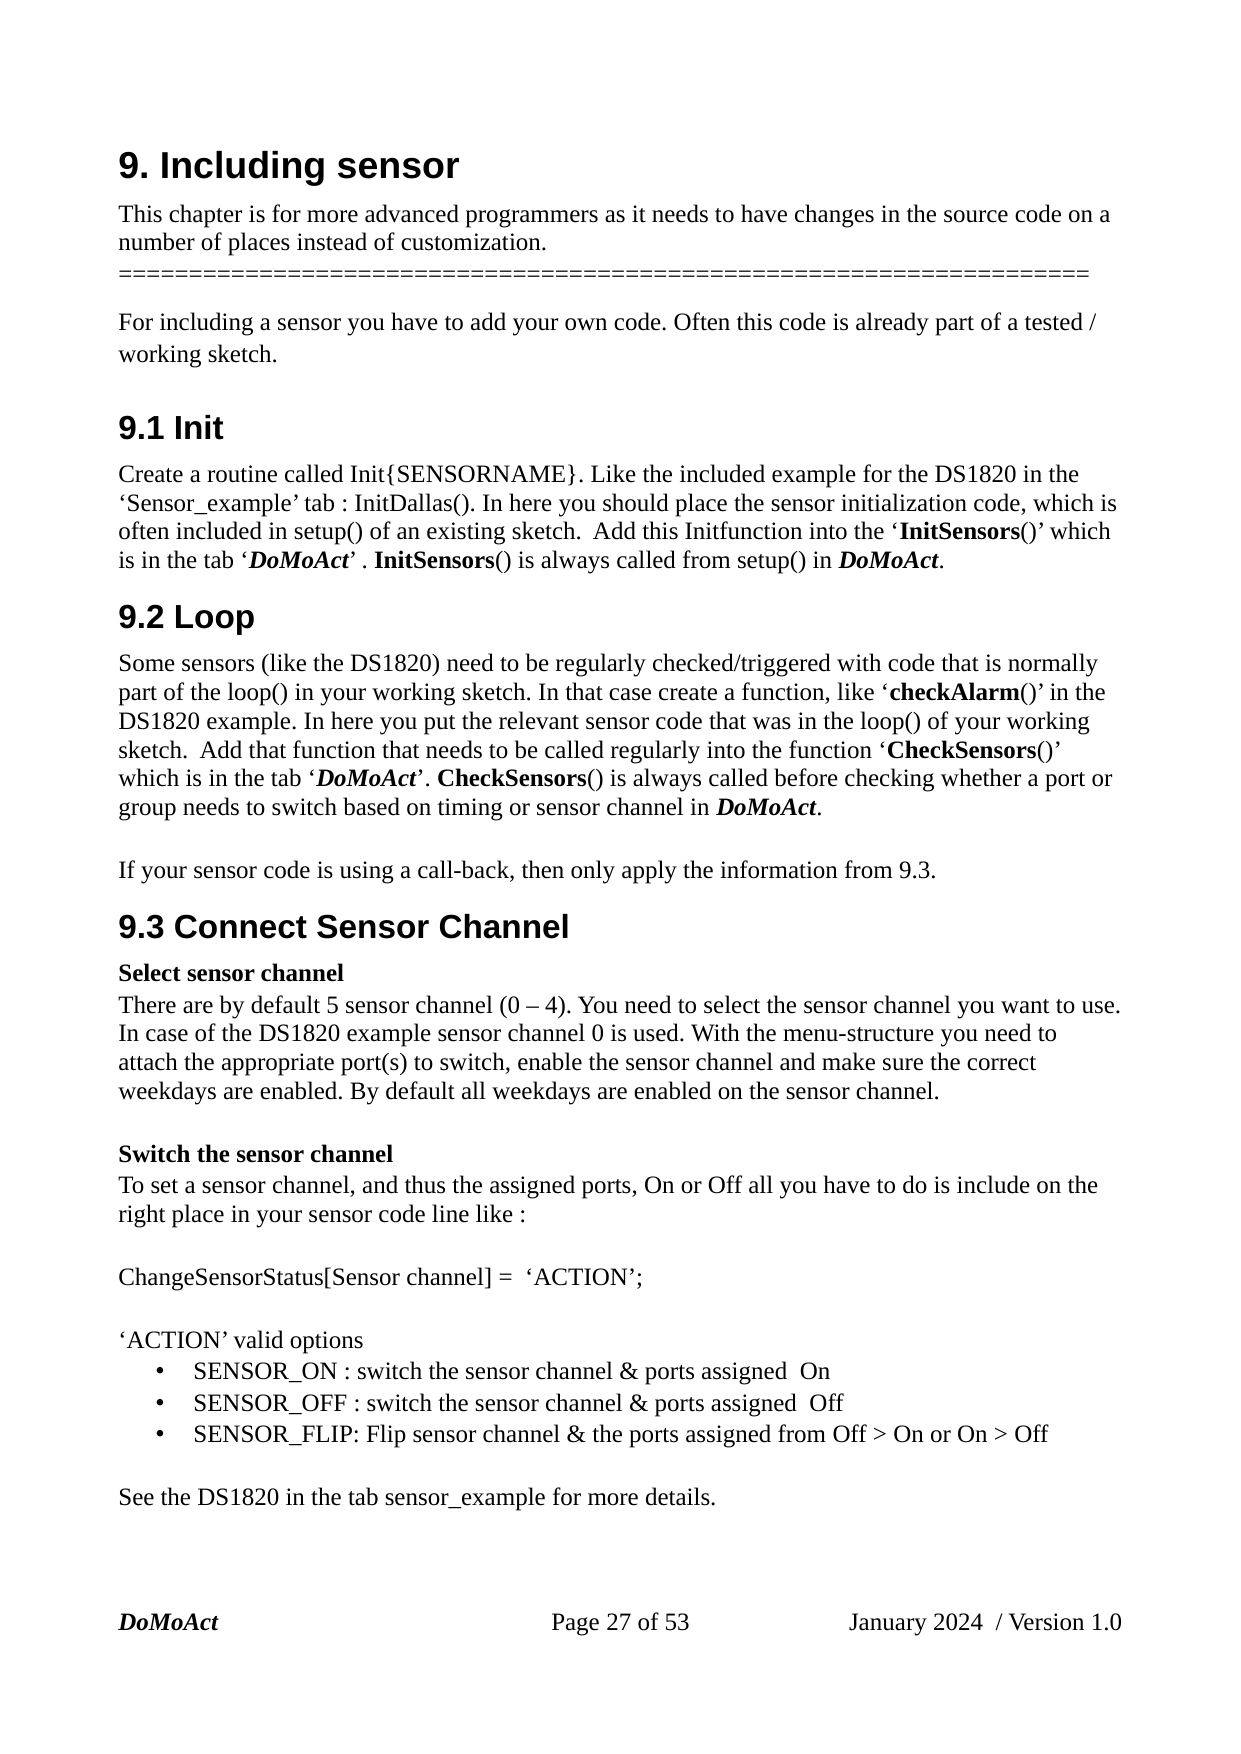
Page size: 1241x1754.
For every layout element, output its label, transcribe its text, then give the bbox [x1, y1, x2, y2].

text ‘ACTION’ valid options [118, 1325, 1122, 1354]
text There are by default 5 sensor channel (0 – 4). You need to select the sensor channel you want to use. In case of the DS1820 example sensor channel 0 is used. With the menu-structure you need to attach the appropriate port(s) to switch, enable the sensor channel and make sure the correct weekdays are enabled. By default all weekdays are enabled on the sensor channel. [118, 990, 1122, 1105]
list SENSOR_FLIP: Flip sensor channel & the ports assigned from Off > On or On > Off [156, 1419, 1122, 1448]
text ChangeSensorStatus[Sensor channel] = ‘ACTION’; [118, 1262, 1122, 1291]
text Some sensors (like the DS1820) need to be regularly checked/triggered with code that is normally part of the loop() in your working sketch. In that case create a function, like ‘checkAlarm()’ in the DS1820 example. In here you put the relevant sensor code that was in the loop() of your working sketch. Add that function that needs to be called regularly into the function ‘CheckSensors()’ which is in the tab ‘DoMoAct’. CheckSensors() is always called before checking whether a port or group needs to switch based on timing or sensor channel in DoMoAct. [118, 648, 1122, 821]
text Select sensor channel [118, 958, 1122, 987]
text This chapter is for more advanced programmers as it needs to have changes in the source code on a number of places instead of customization. [118, 199, 1122, 256]
text ===================================================================== [118, 259, 1122, 288]
subtitle 9.1 Init [118, 408, 1122, 446]
subtitle 9.3 Connect Sensor Channel [118, 907, 1122, 946]
text If your sensor code is using a call-back, then only apply the information from 9.3. [118, 855, 1122, 884]
subtitle 9. Including sensor [118, 143, 1122, 186]
list SENSOR_ON : switch the sensor channel & ports assigned On [156, 1356, 1122, 1385]
subtitle 9.2 Loop [118, 597, 1122, 636]
list SENSOR_OFF : switch the sensor channel & ports assigned Off [156, 1388, 1122, 1417]
text Create a routine called Init{SENSORNAME}. Like the included example for the DS1820 in the ‘Sensor_example’ tab : InitDallas(). In here you should place the sensor initialization code, which is often included in setup() of an existing sketch. Add this Initfunction into the ‘InitSensors()’ which is in the tab ‘DoMoAct’ . InitSensors() is always called from setup() in DoMoAct. [118, 459, 1122, 574]
text For including a sensor you have to add your own code. Often this code is already part of a tested / working sketch. [118, 307, 1122, 368]
text Switch the sensor channel [118, 1139, 1122, 1168]
text To set a sensor channel, and thus the assigned ports, On or Off all you have to do is include on the right place in your sensor code line like : [118, 1170, 1122, 1228]
text See the DS1820 in the tab sensor_example for more details. [118, 1482, 1122, 1511]
